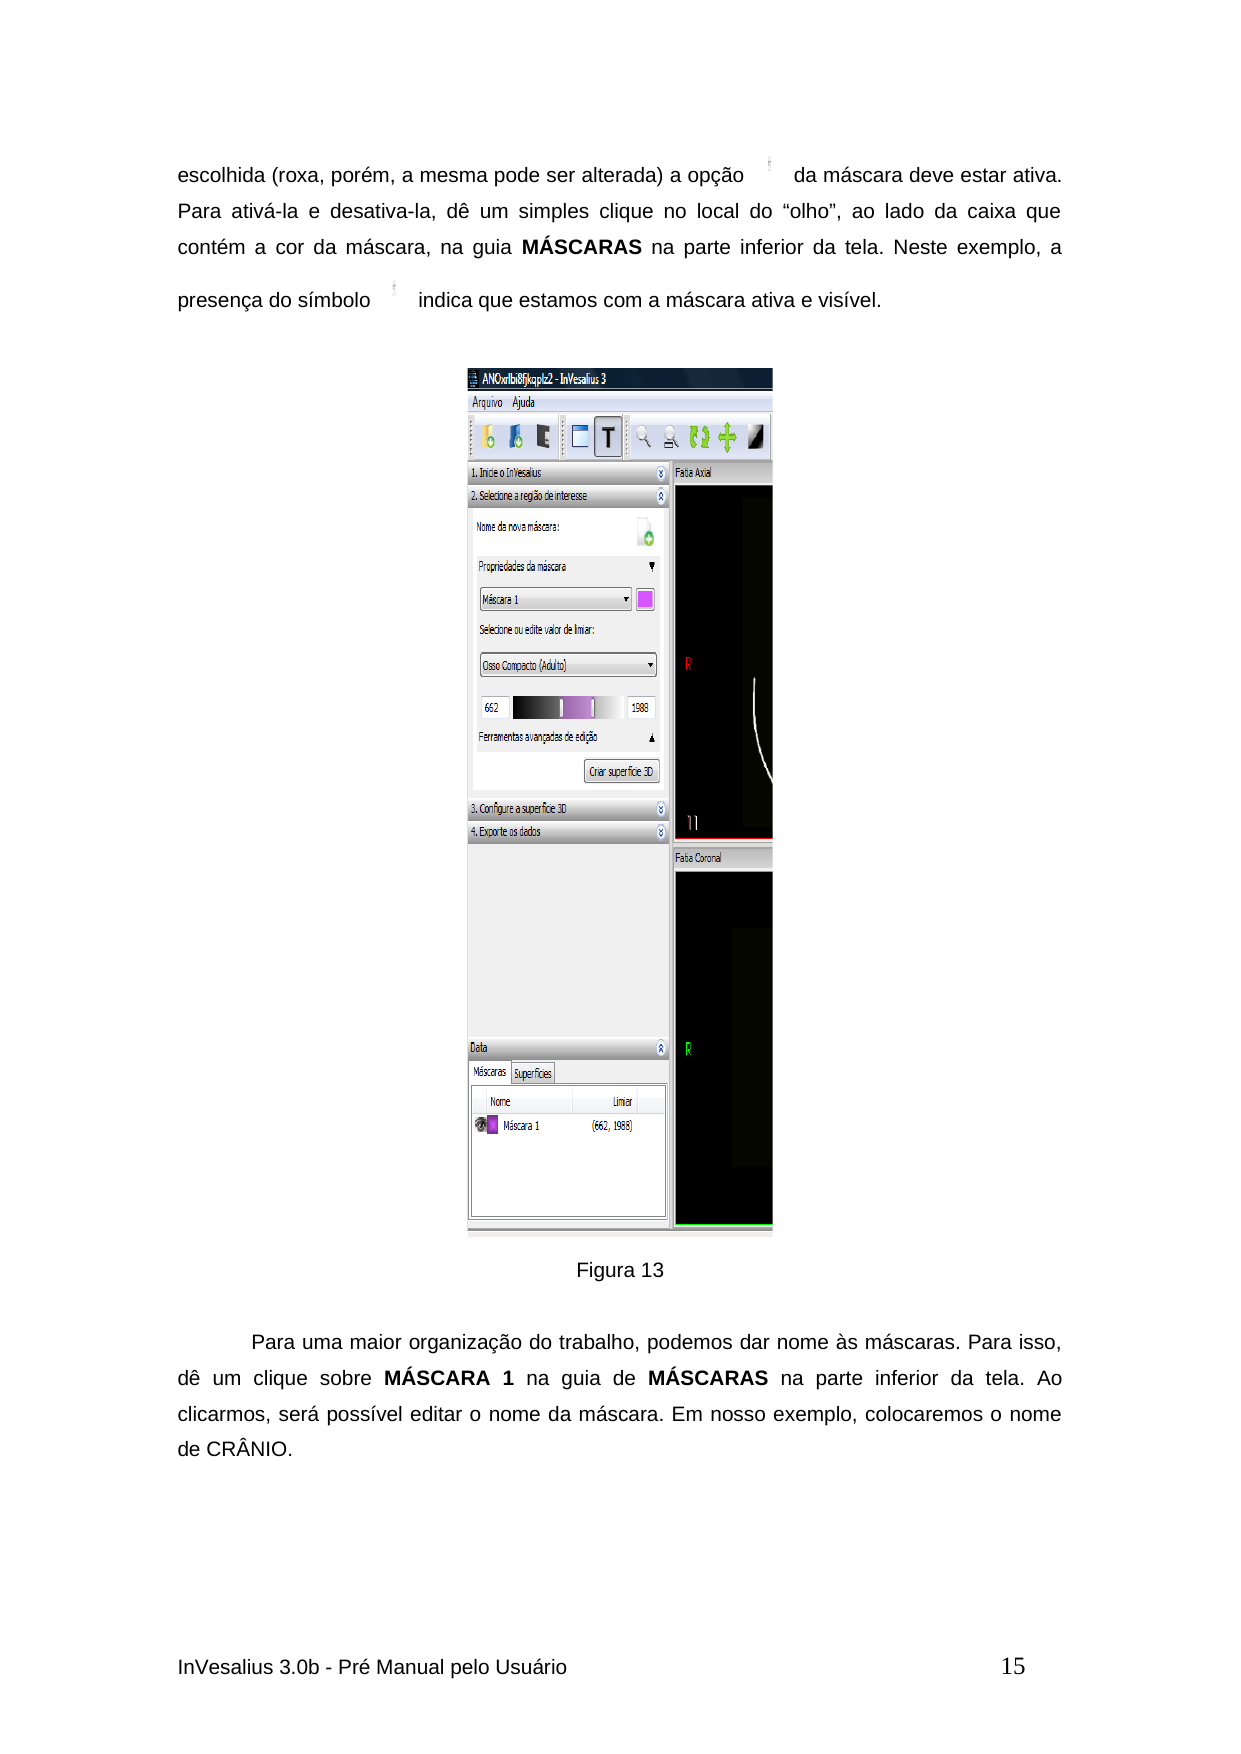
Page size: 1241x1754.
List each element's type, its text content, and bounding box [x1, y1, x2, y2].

text Figura 13 [177, 1258, 1063, 1282]
text Para uma maior organização do trabalho, podemos dar nome às máscaras. Para isso, dê um clique sobre MÁSCARA 1 na guia de MÁSCARAS na parte inferior da tela. Ao clicarmos, será possível editar o nome da máscara. Em nosso exemplo, colocaremos o nome de CRÂNIO. [177, 1329, 1063, 1461]
text escolhida (roxa, porém, a mesma pode ser alterada) a opção da máscara deve estar ativa. Para ativá-la e desativa-la, dê um simples clique no local do “olho”, ao lado da caixa que contém a cor da máscara, na guia MÁSCARAS na parte inferior da tela. Neste exemplo, a presença do símbolo indica que estamos com a máscara ativa e visível. [177, 148, 1063, 311]
